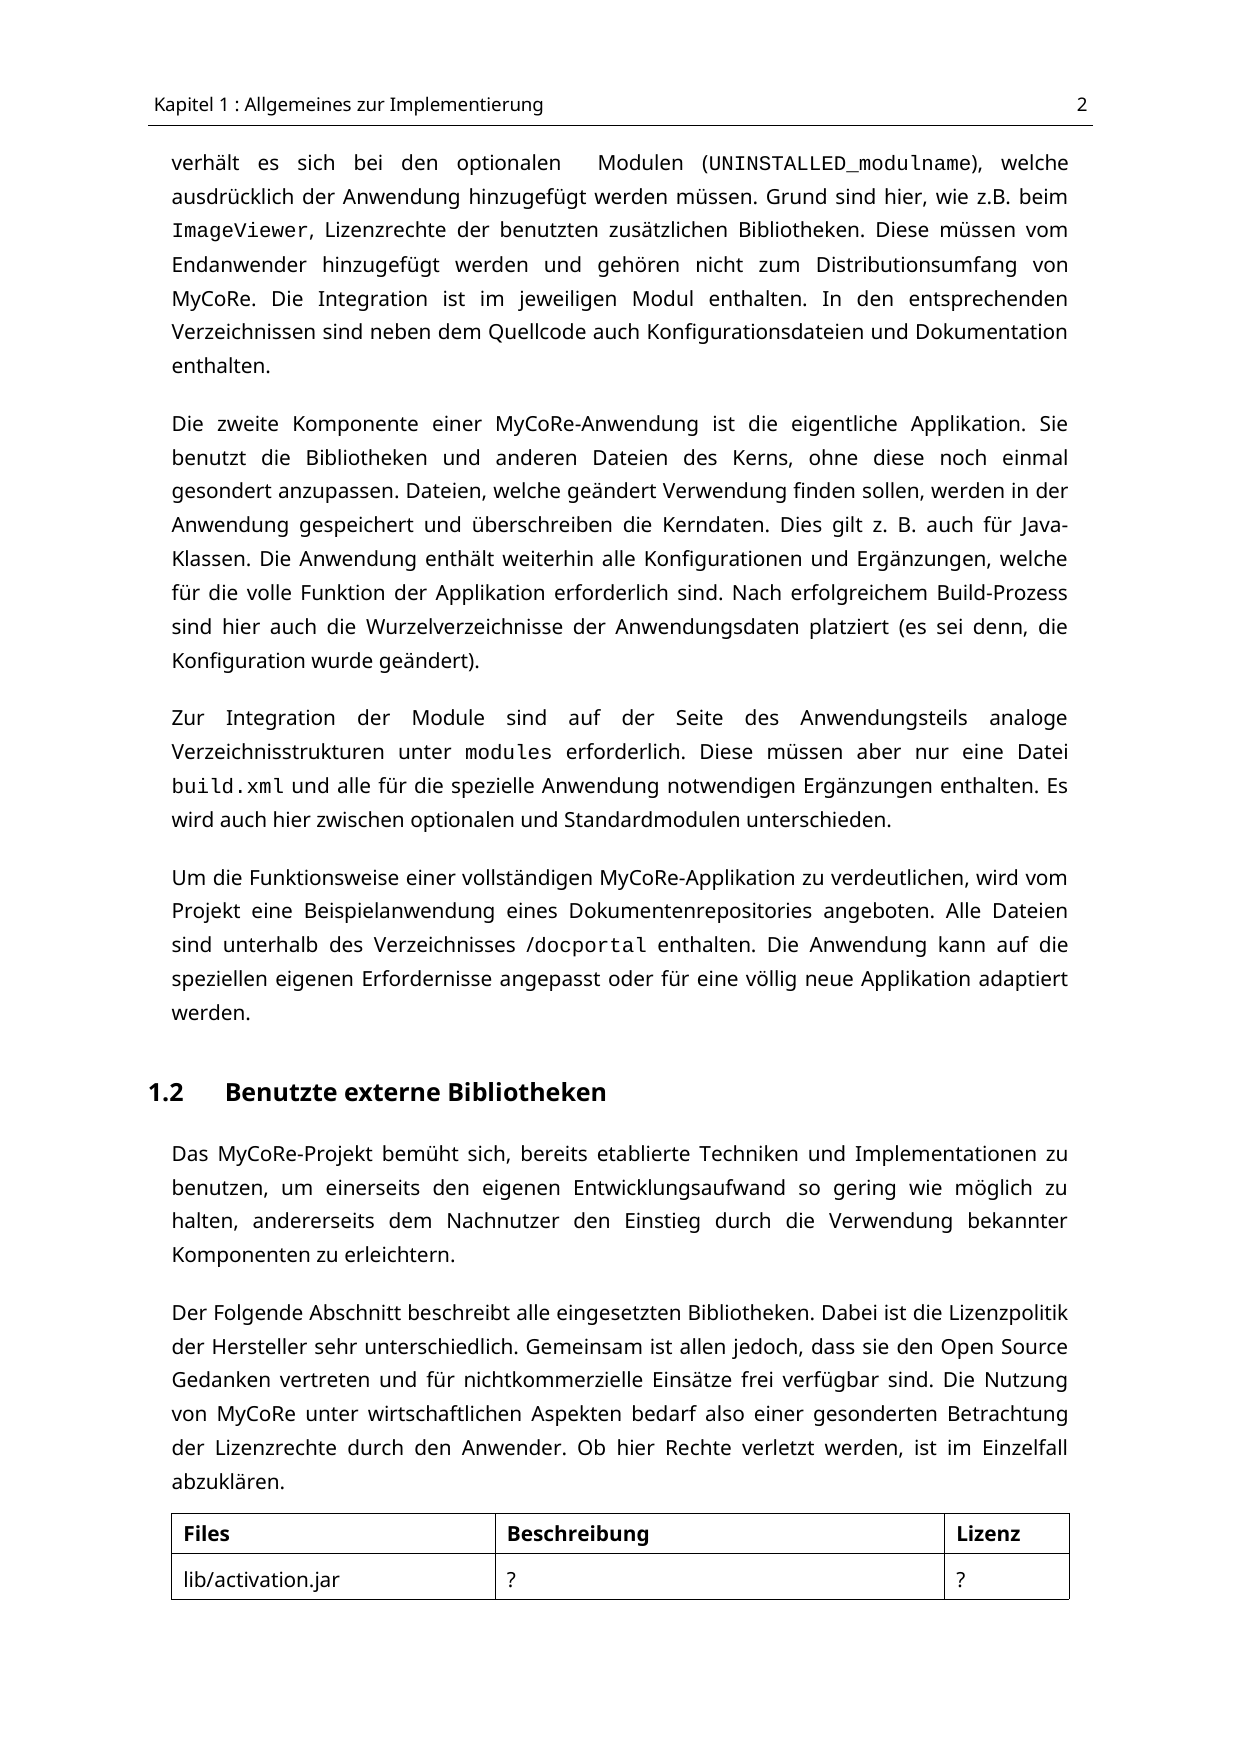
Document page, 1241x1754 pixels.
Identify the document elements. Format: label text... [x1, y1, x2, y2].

text Zur Integration der Module sind auf der Seite des Anwendungsteils analoge Verzeichnisstrukturen unter modules erforderlich. Diese müssen aber nur eine Datei build.xml und alle für die spezielle Anwendung notwendigen Ergänzungen enthalten. Es wird auch hier zwischen optionalen und Standardmodulen unterschieden. [171, 703, 1069, 833]
table_header Files [172, 1514, 495, 1553]
table_header Beschreibung [496, 1514, 944, 1553]
subtitle Benutzte externe Bibliotheken [148, 1075, 1092, 1109]
text verhält es sich bei den optionalen Modulen (UNINSTALLED_modulname), welche ausdrücklich der Anwendung hinzugefügt werden müssen. Grund sind hier, wie z.B. beim ImageViewer, Lizenzrechte der benutzten zusätzlichen Bibliotheken. Diese müssen vom Endanwender hinzugefügt werden und gehören nicht zum Distributionsumfang von MyCoRe. Die Integration ist im jeweiligen Modul enthalten. In den entsprechenden Verzeichnissen sind neben dem Quellcode auch Konfigurationsdateien und Dokumentation enthalten. [171, 148, 1069, 379]
text Der Folgende Abschnitt beschreibt alle eingesetzten Bibliotheken. Dabei ist die Lizenzpolitik der Hersteller sehr unterschiedlich. Gemeinsam ist allen jedoch, dass sie den Open Source Gedanken vertreten und für nichtkommerzielle Einsätze frei verfügbar sind. Die Nutzung von MyCoRe unter wirtschaftlichen Aspekten bedarf also einer gesonderten Betrachtung der Lizenzrechte durch den Anwender. Ob hier Rechte verletzt werden, ist im Einzelfall abzuklären. [171, 1298, 1069, 1495]
text Um die Funktionsweise einer vollständigen MyCoRe-Applikation zu verdeutlichen, wird vom Projekt eine Beispielanwendung eines Dokumentenrepositories angeboten. Alle Dateien sind unterhalb des Verzeichnisses /docportal enthalten. Die Anwendung kann auf die speziellen eigenen Erfordernisse angepasst oder für eine völlig neue Applikation adaptiert werden. [171, 863, 1069, 1027]
table_header Lizenz [945, 1514, 1069, 1553]
table_cell ? [496, 1554, 944, 1599]
table_cell ? [945, 1554, 1069, 1599]
text Das MyCoRe-Projekt bemüht sich, bereits etablierte Techniken und Implementationen zu benutzen, um einerseits den eigenen Entwicklungsaufwand so gering wie möglich zu halten, andererseits dem Nachnutzer den Einstieg durch die Verwendung bekannter Komponenten zu erleichtern. [171, 1139, 1069, 1269]
table_cell lib/activation.jar [172, 1554, 495, 1599]
text Die zweite Komponente einer MyCoRe-Anwendung ist die eigentliche Applikation. Sie benutzt die Bibliotheken und anderen Dateien des Kerns, ohne diese noch einmal gesondert anzupassen. Dateien, welche geändert Verwendung finden sollen, werden in der Anwendung gespeichert und überschreiben die Kerndaten. Dies gilt z. B. auch für Java-Klassen. Die Anwendung enthält weiterhin alle Konfigurationen und Ergänzungen, welche für die volle Funktion der Applikation erforderlich sind. Nach erfolgreichem Build-Prozess sind hier auch die Wurzelverzeichnisse der Anwendungsdaten platziert (es sei denn, die Konfiguration wurde geändert). [171, 409, 1069, 674]
